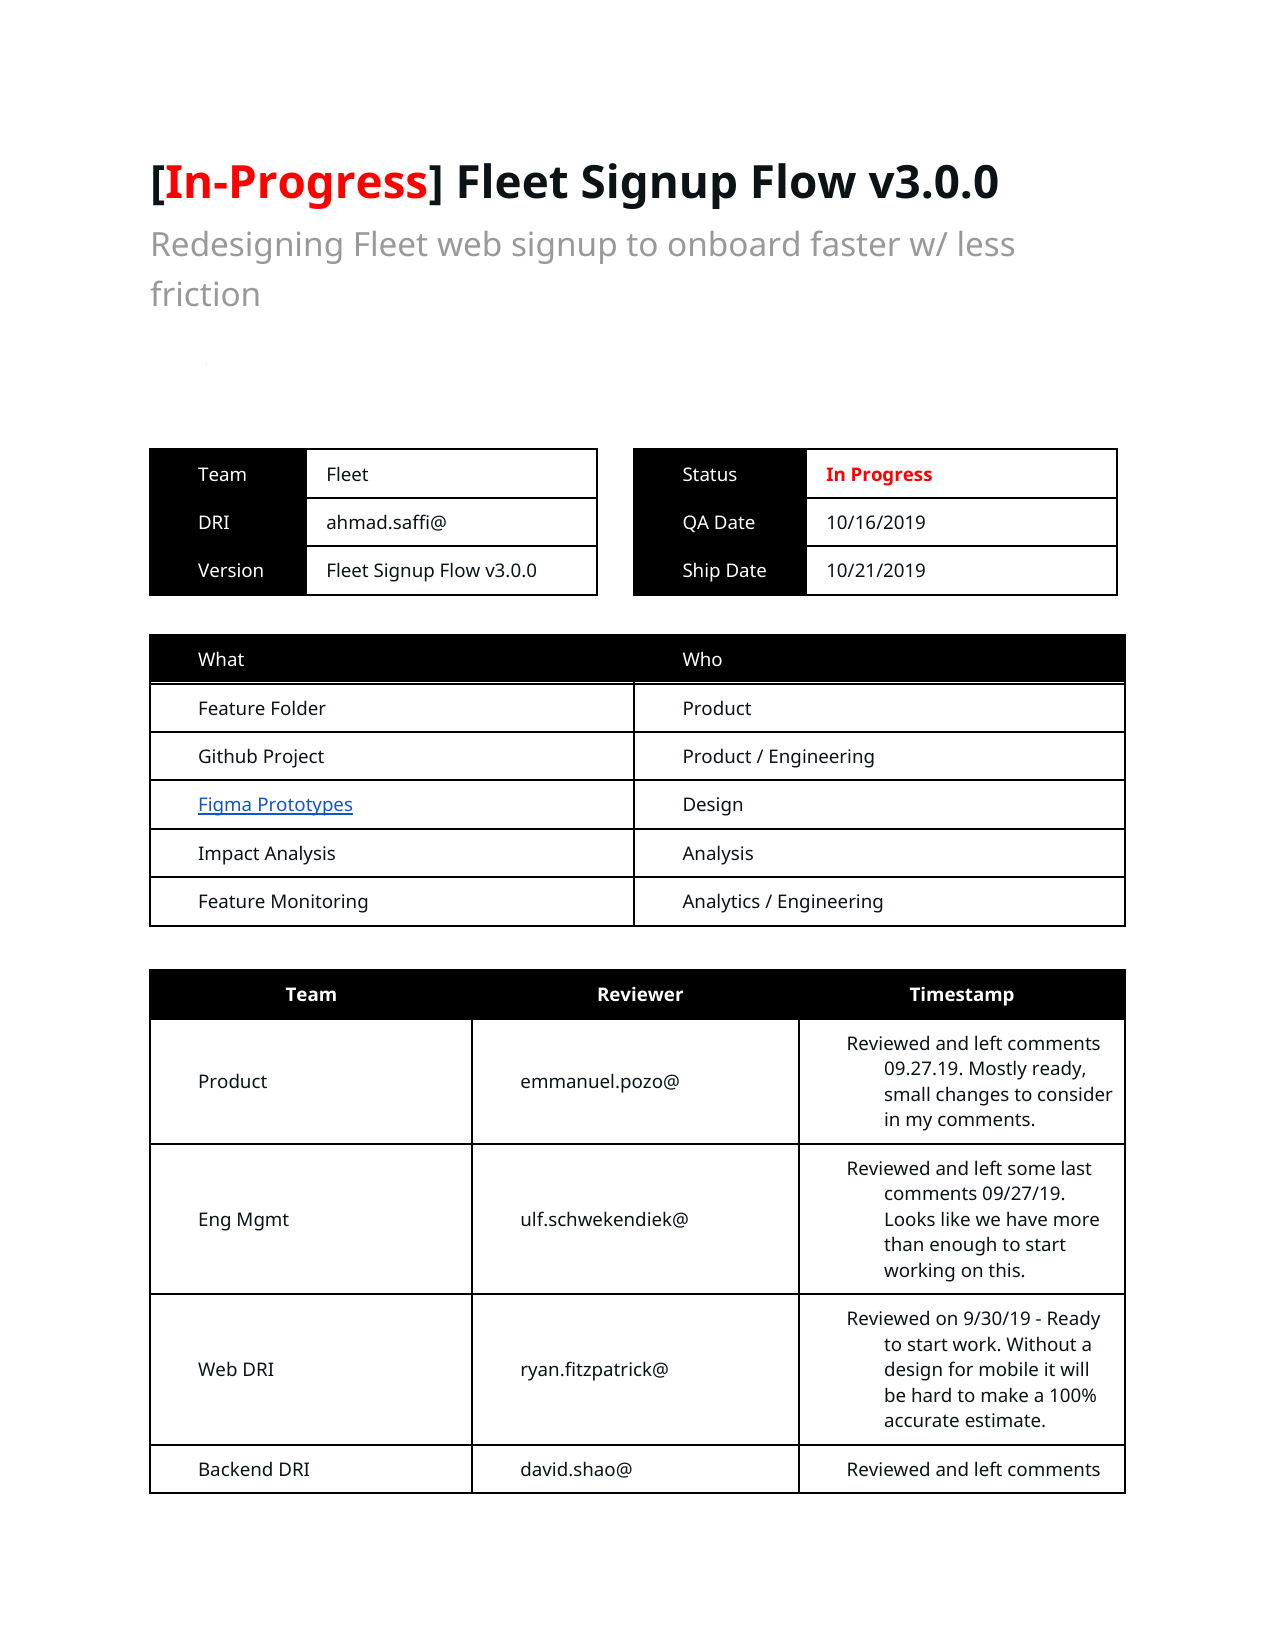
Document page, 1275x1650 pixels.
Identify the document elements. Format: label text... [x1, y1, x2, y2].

table_header Timestamp [800, 971, 1124, 1018]
table_header Who [635, 636, 1124, 682]
table_cell QA Date [635, 499, 805, 545]
table_cell Feature Monitoring [151, 878, 633, 924]
table_header Status [635, 450, 805, 497]
table_cell 10/16/2019 [807, 499, 1116, 545]
table_cell Fleet Signup Flow v3.0.0 [307, 547, 596, 594]
table_cell Eng Mgmt [151, 1145, 471, 1293]
table_header Team [151, 450, 305, 497]
table_header Team [151, 971, 471, 1018]
table_cell Product [151, 1020, 471, 1143]
table_cell ahmad.saffi@ [307, 499, 596, 545]
table_cell Product [635, 685, 1124, 731]
table_cell Reviewed and left some last comments 09/27/19. Looks like we have more than enough to start working on this. [800, 1145, 1124, 1293]
table_cell Feature Folder [151, 685, 633, 731]
table_cell 10/21/2019 [807, 547, 1116, 594]
table_header Reviewer [473, 971, 798, 1018]
table_cell david.shao@ [473, 1446, 798, 1492]
table_cell Reviewed and left comments [800, 1446, 1124, 1492]
title [In-Progress] Fleet Signup Flow v3.0.0 [150, 150, 1125, 212]
table_cell Design [635, 781, 1124, 828]
table_cell Impact Analysis [151, 830, 633, 876]
table_cell Reviewed on 9/30/19 - Ready to start work. Without a design for mobile it will be hard to make a 100% accurate estimate. [800, 1295, 1124, 1444]
table_cell Web DRI [151, 1295, 471, 1444]
table_cell Analytics / Engineering [635, 878, 1124, 924]
table_cell ryan.fitzpatrick@ [473, 1295, 798, 1444]
table_cell Figma Prototypes [151, 781, 633, 828]
subtitle Redesigning Fleet web signup to onboard faster w/ less friction [150, 221, 1125, 316]
table_cell emmanuel.pozo@ [473, 1020, 798, 1143]
table_header Fleet [307, 450, 596, 497]
table_cell ulf.schwekendiek@ [473, 1145, 798, 1293]
table_header What [151, 636, 633, 682]
table_header [598, 448, 633, 497]
table_cell [598, 497, 633, 545]
table_cell DRI [151, 499, 305, 545]
table_cell Backend DRI [151, 1446, 471, 1492]
table_cell Version [151, 547, 305, 594]
table_cell Product / Engineering [635, 733, 1124, 779]
table_cell [598, 545, 633, 594]
table_cell Github Project [151, 733, 633, 779]
table_header In Progress [807, 450, 1116, 497]
table_cell Analysis [635, 830, 1124, 876]
table_cell Ship Date [635, 547, 805, 594]
table_cell Reviewed and left comments 09.27.19. Mostly ready, small changes to consider in my comments. [800, 1020, 1124, 1143]
